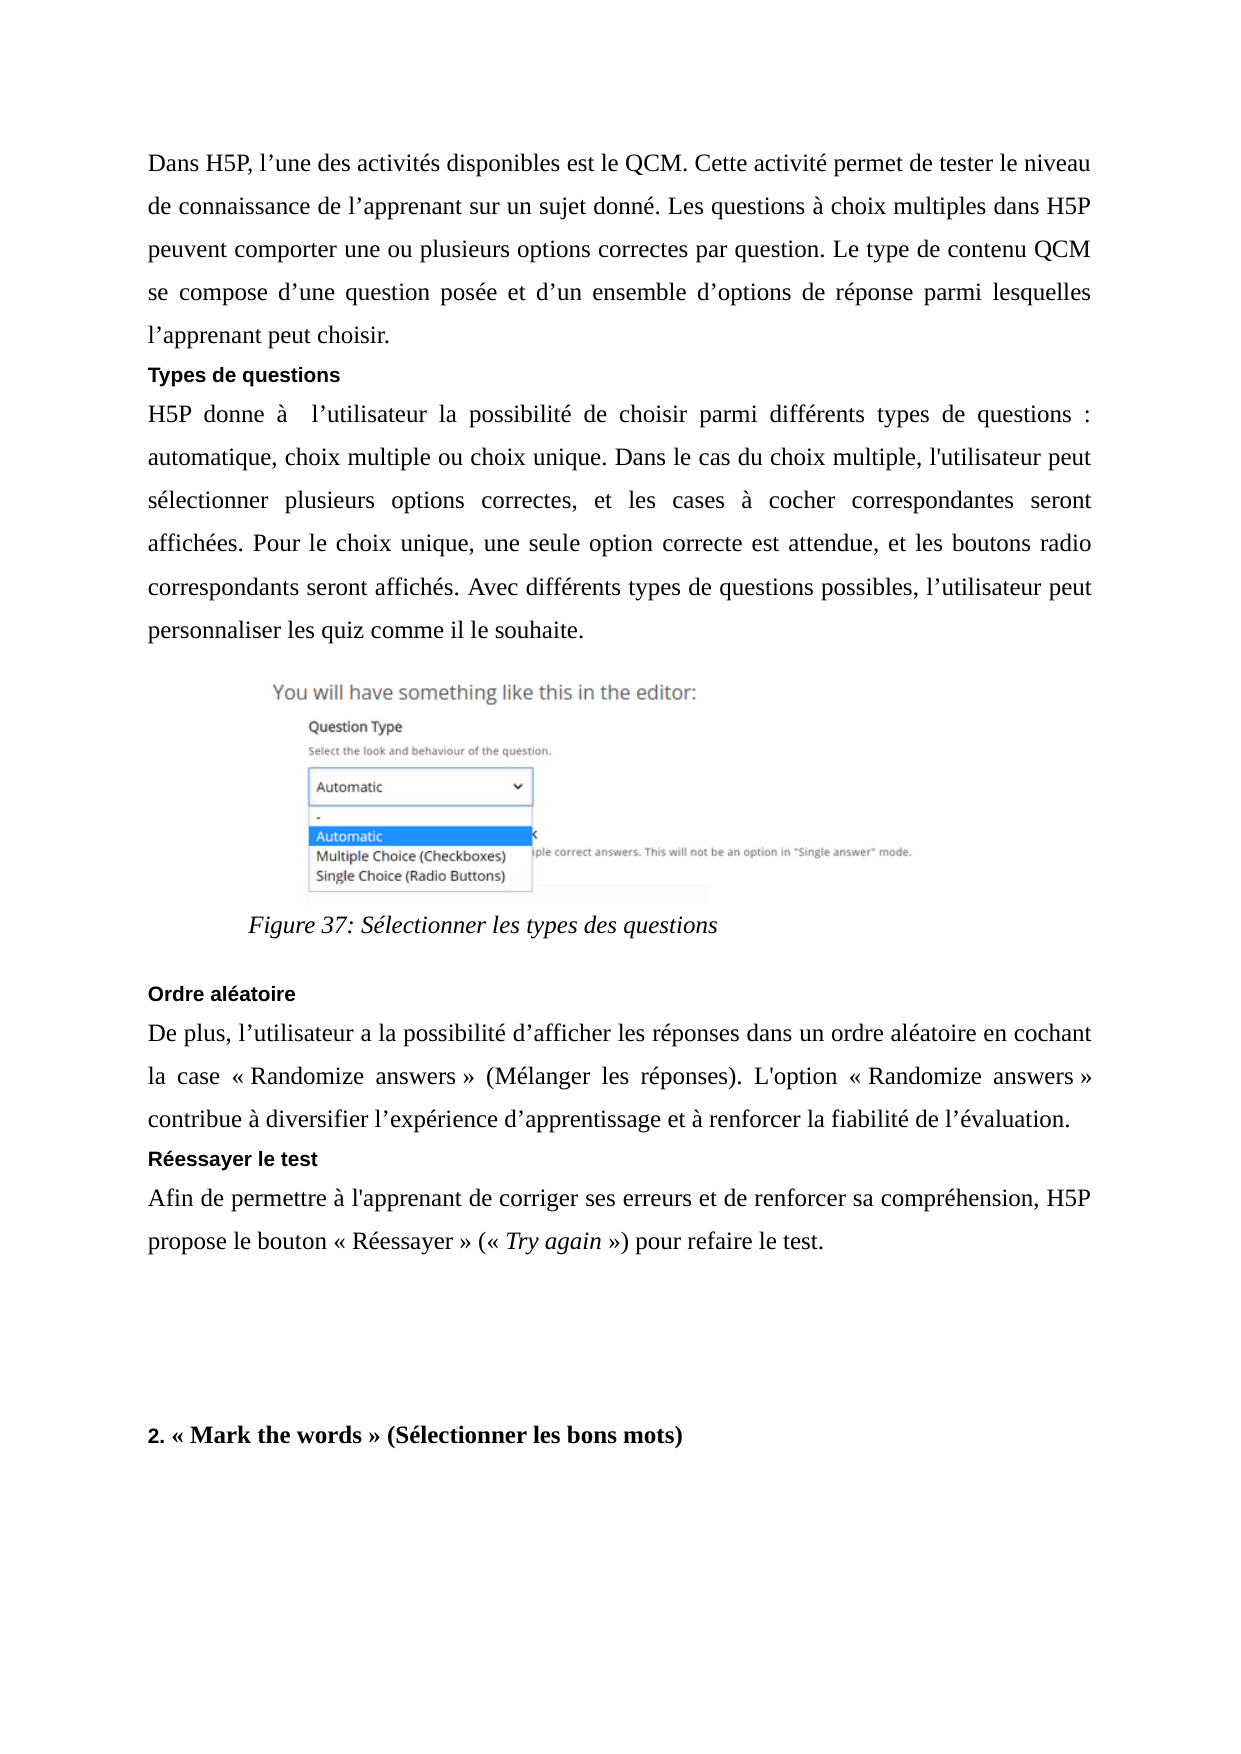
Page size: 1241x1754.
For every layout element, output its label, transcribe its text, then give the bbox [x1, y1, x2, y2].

text Types de questions [148, 363, 1092, 387]
text Réessayer le test [148, 1147, 1092, 1171]
text H5P donne à l’utilisateur la possibilité de choisir parmi différents types de questions : automatique, choix multiple ou choix unique. Dans le cas du choix multiple, l'utilisateur peut sélectionner plusieurs options correctes, et les cases à cocher correspondantes seront affichées. Pour le choix unique, une seule option correcte est attendue, et les boutons radio correspondants seront affichés. Avec différents types de questions possibles, l’utilisateur peut personnaliser les quiz comme il le souhaite. [148, 399, 1092, 643]
text Afin de permettre à l'apprenant de corriger ses erreurs et de renforcer sa compréhension, H5P propose le bouton « Réessayer » (« Try again ») pour refaire le test. [148, 1183, 1092, 1255]
text Dans H5P, l’une des activités disponibles est le QCM. Cette activité permet de tester le niveau de connaissance de l’apprenant sur un sujet donné. Les questions à choix multiples dans H5P peuvent comporter une ou plusieurs options correctes par question. Le type de contenu QCM se compose d’une question posée et d’un ensemble d’options de réponse parmi lesquelles l’apprenant peut choisir. [148, 148, 1092, 349]
text De plus, l’utilisateur a la possibilité d’afficher les réponses dans un ordre aléatoire en cochant la case « Randomize answers » (Mélanger les réponses). L'option « Randomize answers » contribue à diversifier l’expérience d’apprentissage et à renforcer la fiabilité de l’évaluation. [148, 1018, 1092, 1133]
picture [248, 672, 937, 911]
text 2. « Mark the words » (Sélectionner les bons mots) [148, 1421, 1092, 1449]
text Figure 31: Sélectionner les types des questions [248, 911, 936, 939]
text Ordre aléatoire [148, 982, 1092, 1006]
